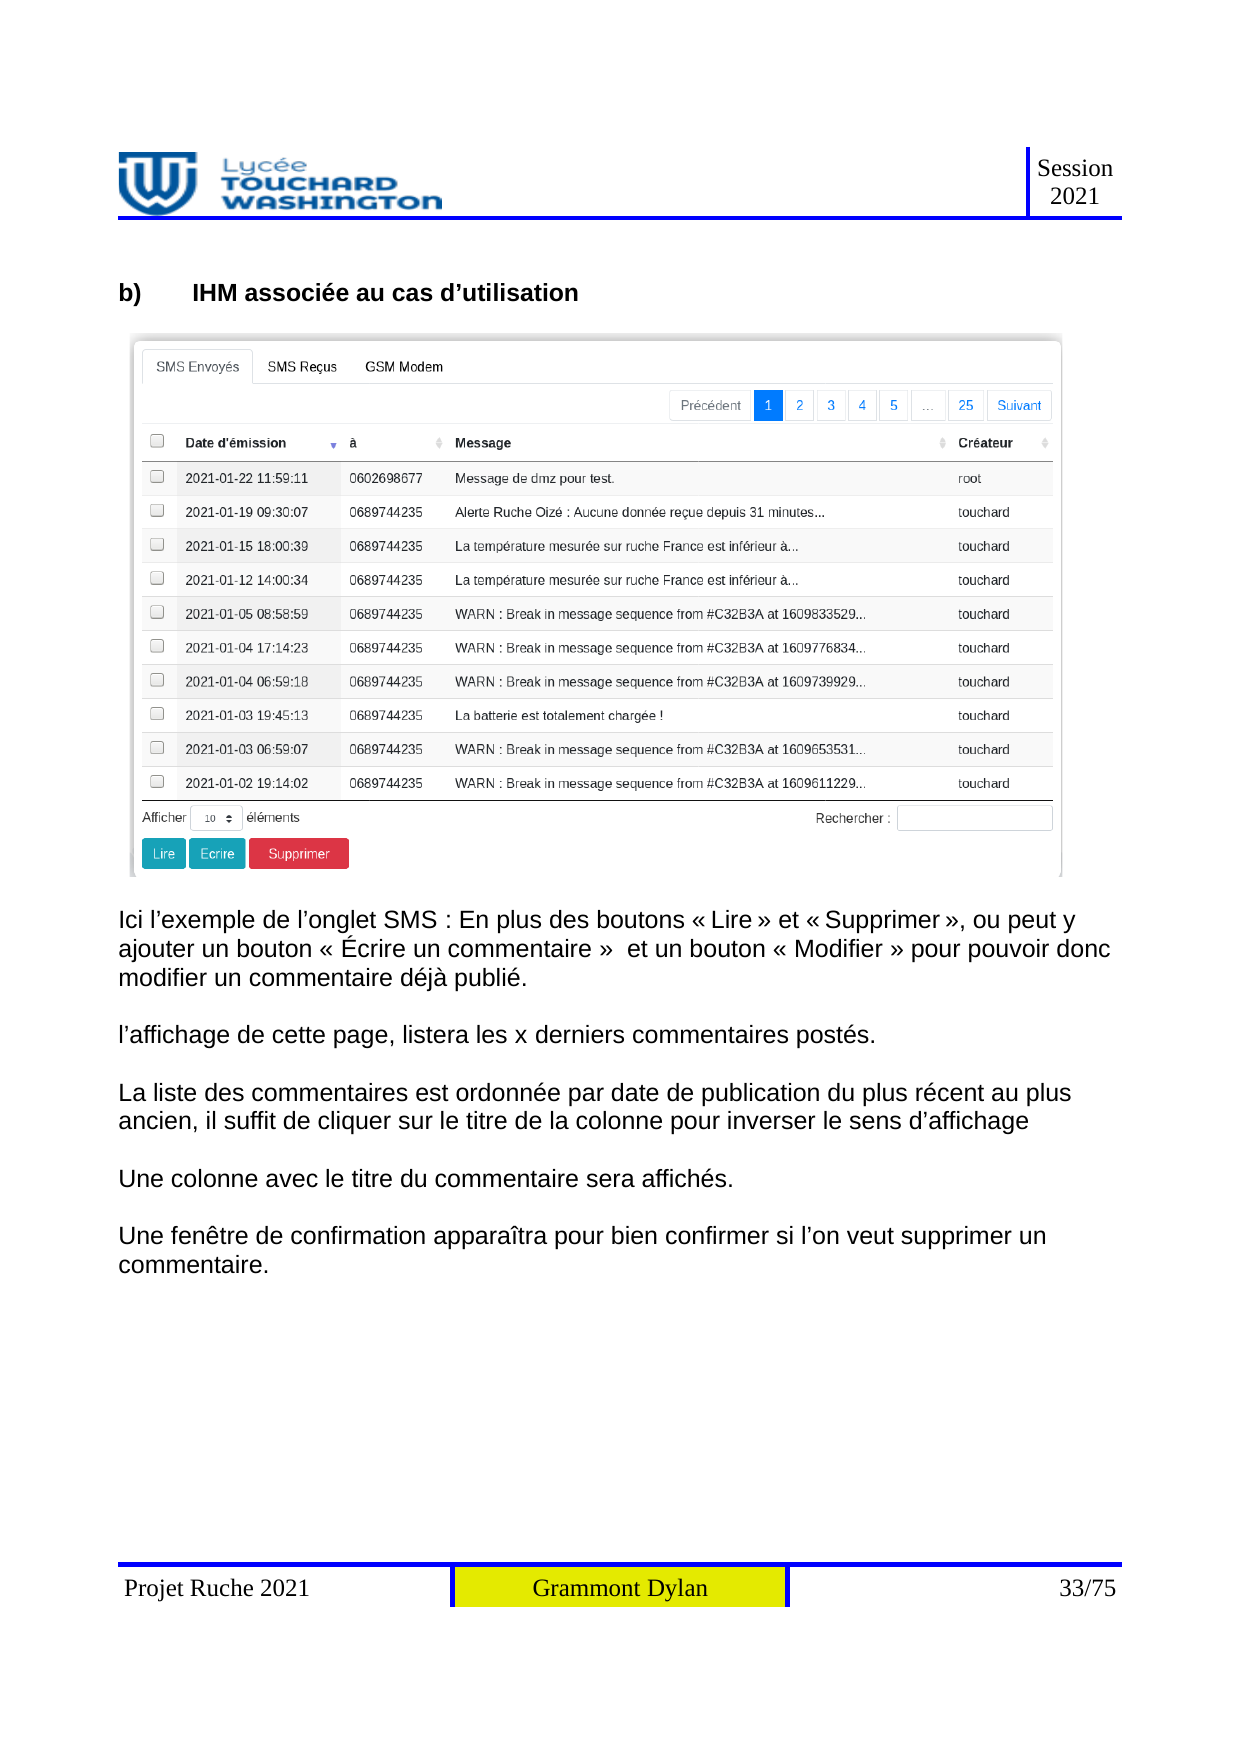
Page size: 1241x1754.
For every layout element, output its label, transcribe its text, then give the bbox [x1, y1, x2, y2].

text Une fenêtre de confirmation apparaîtra pour bien confirmer si l’on veut supprimer un commentaire. [118, 1221, 1122, 1279]
subtitle IHM associée au cas d’utilisation [118, 278, 1122, 306]
picture [129, 333, 1063, 877]
text l’affichage de cette page, listera les x derniers commentaires postés. [118, 1020, 1122, 1049]
text Une colonne avec le titre du commentaire sera affichés. [118, 1164, 1122, 1192]
text La liste des commentaires est ordonnée par date de publication du plus récent au plus ancien, il suffit de cliquer sur le titre de la colonne pour inverser le sens d’affichage [118, 1077, 1122, 1135]
text Ici l’exemple de l’onglet SMS : En plus des boutons « Lire » et « Supprimer », ou peut y ajouter un bouton « Écrire un commentaire » et un bouton « Modifier » pour pouvoir donc modifier un commentaire déjà publié. [118, 905, 1122, 991]
picture [118, 152, 442, 216]
